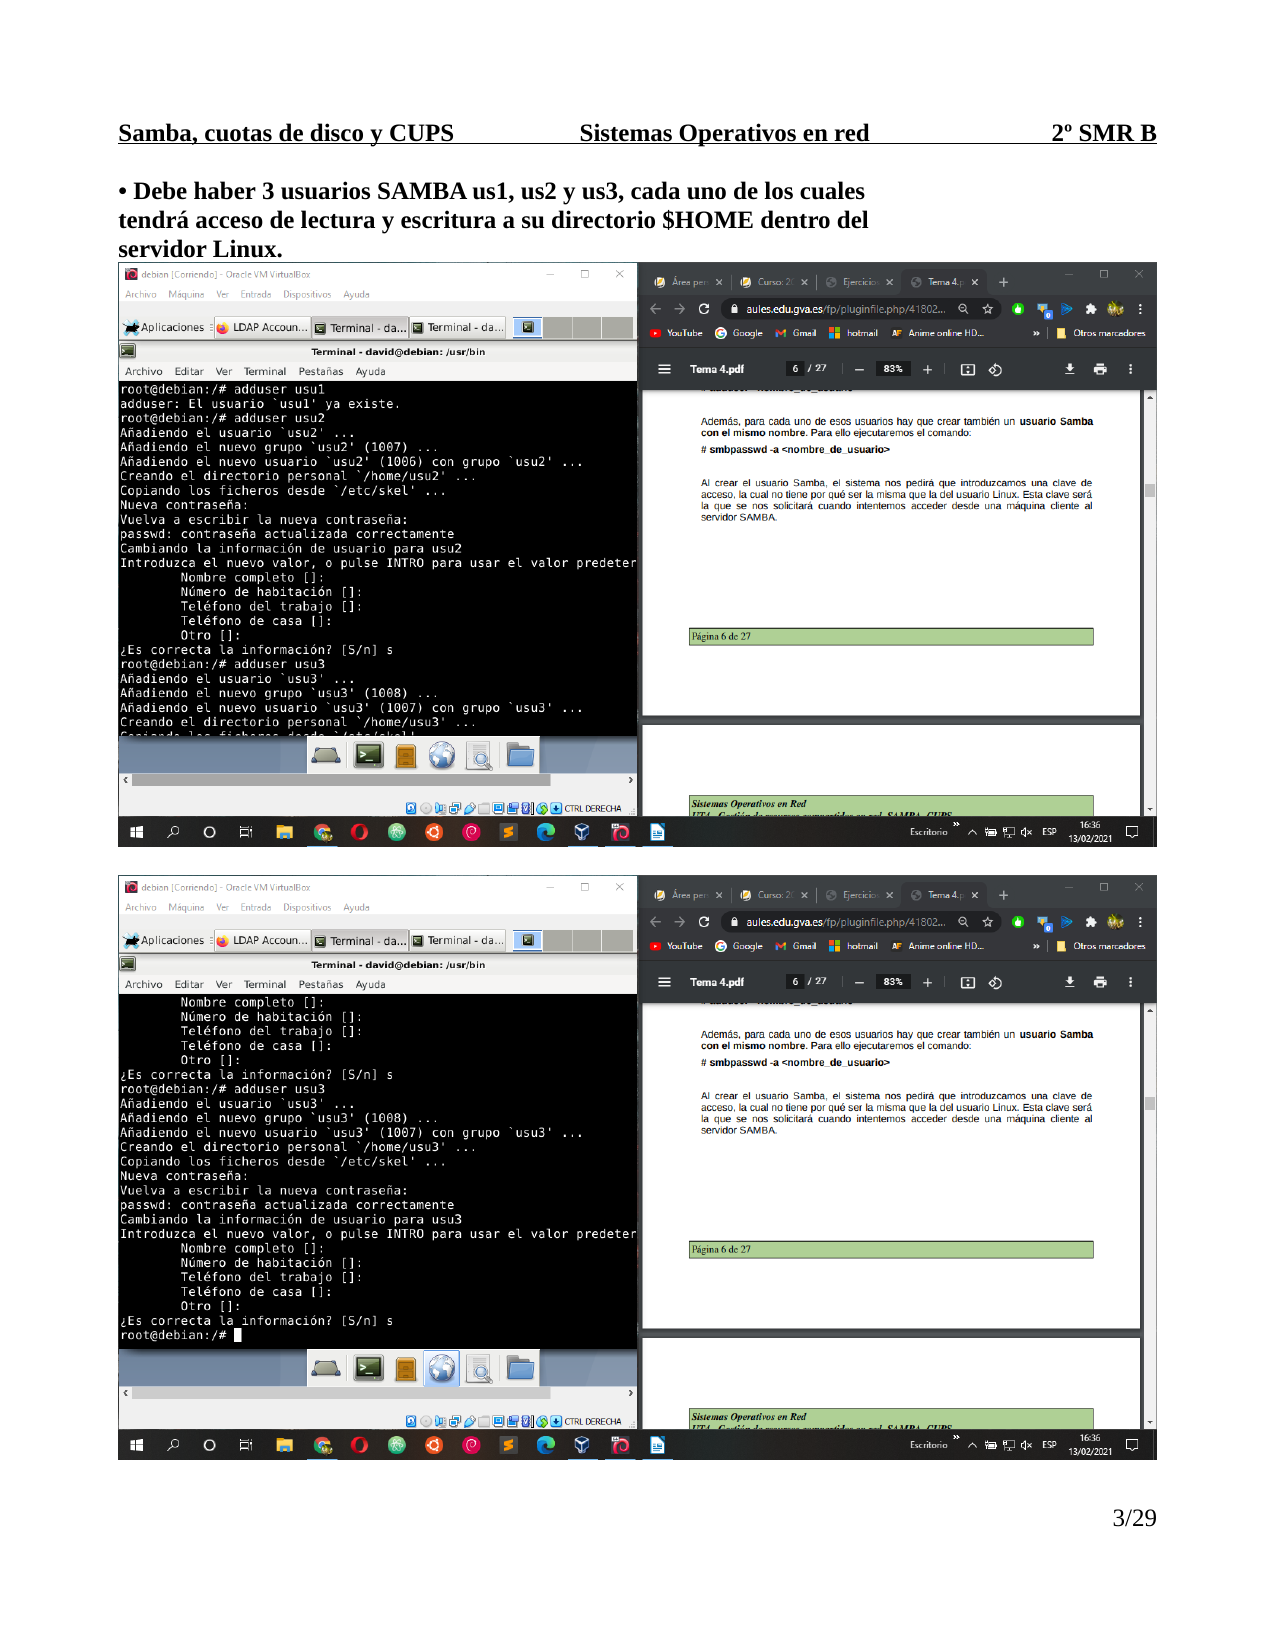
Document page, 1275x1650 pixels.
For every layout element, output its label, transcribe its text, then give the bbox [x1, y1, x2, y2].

picture [118, 875, 1157, 1460]
text • Debe haber 3 usuarios SAMBA us1, us2 y us3, cada uno de los cuales [118, 176, 1157, 205]
text tendrá acceso de lectura y escritura a su directorio $HOME dentro del [118, 205, 1157, 234]
picture [118, 262, 1157, 847]
text servidor Linux. [118, 234, 1157, 262]
